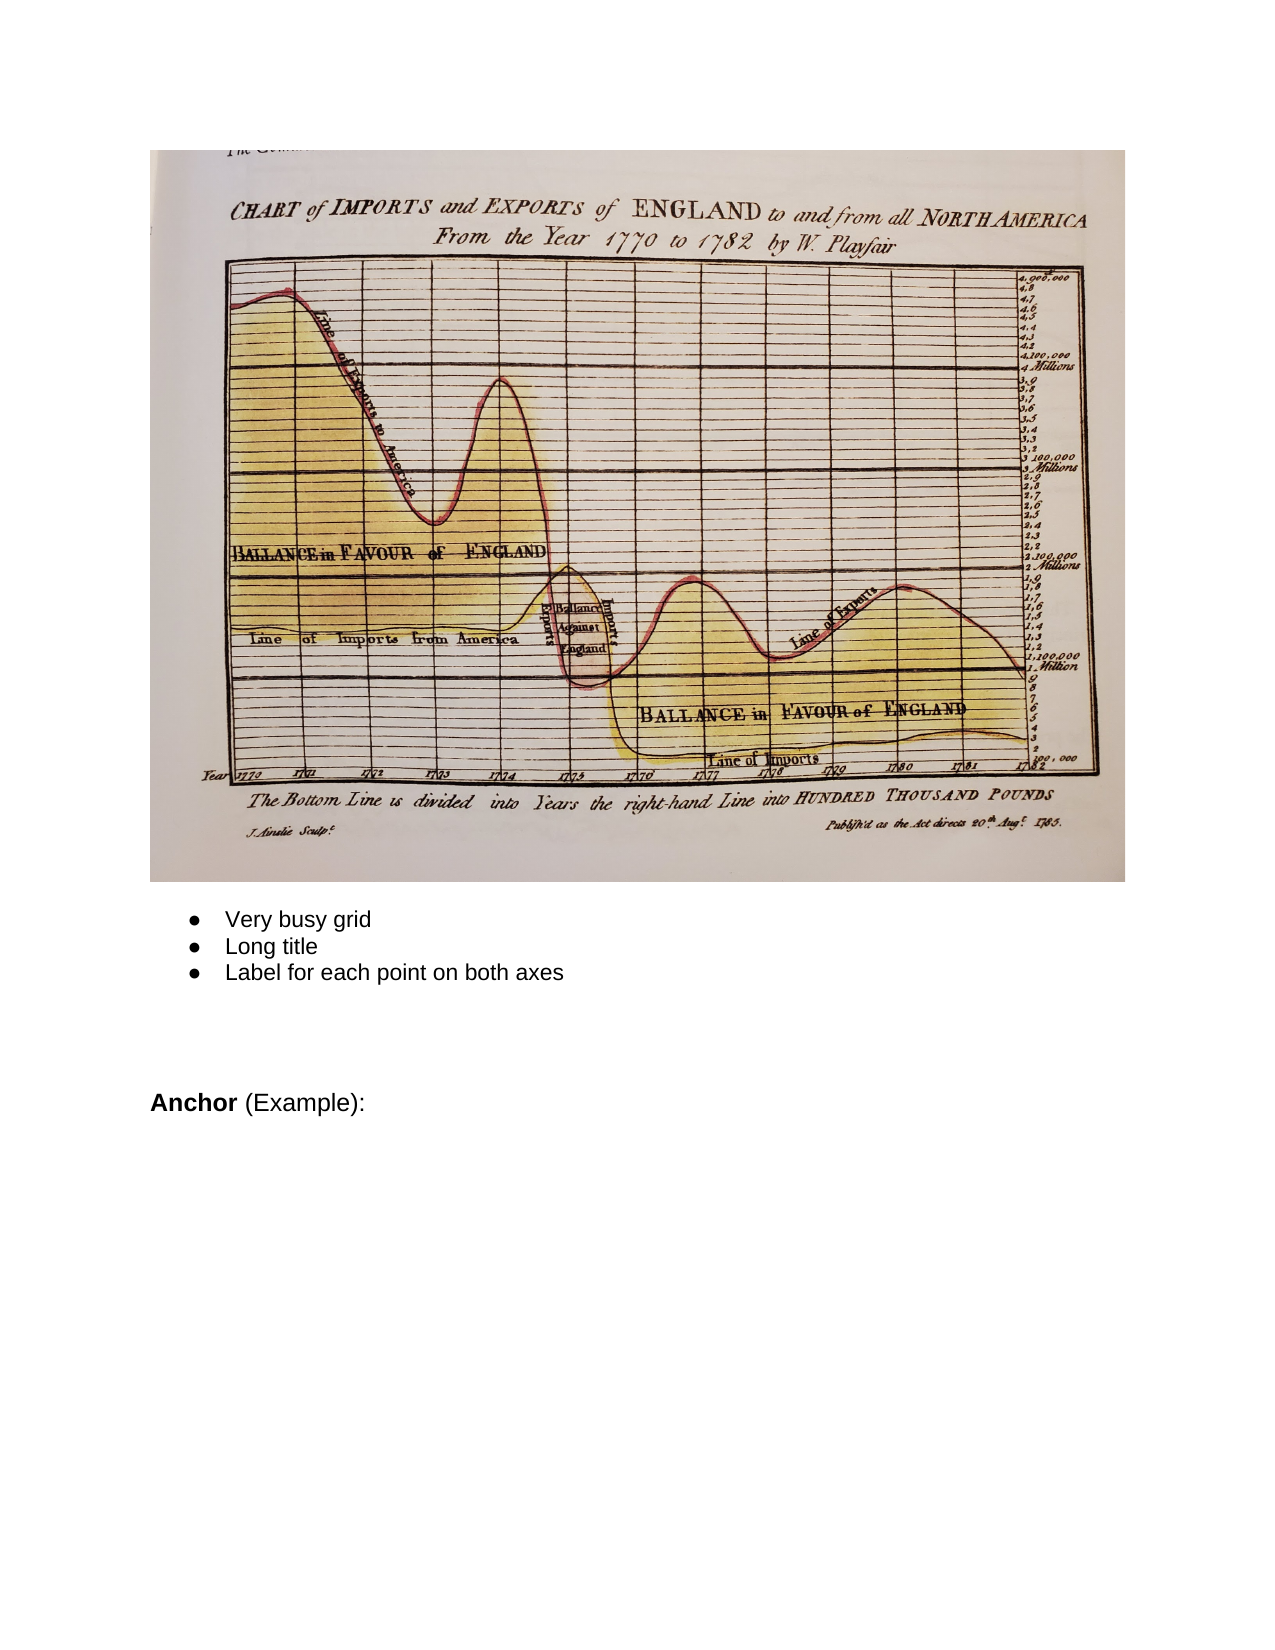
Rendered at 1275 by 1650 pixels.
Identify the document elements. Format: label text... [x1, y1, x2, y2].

list Very busy grid [187, 906, 1125, 933]
list Label for each point on both axes [187, 959, 1125, 1012]
picture [150, 150, 1125, 882]
list Long title [187, 933, 1125, 959]
text Anchor (Example): [150, 1088, 1125, 1117]
